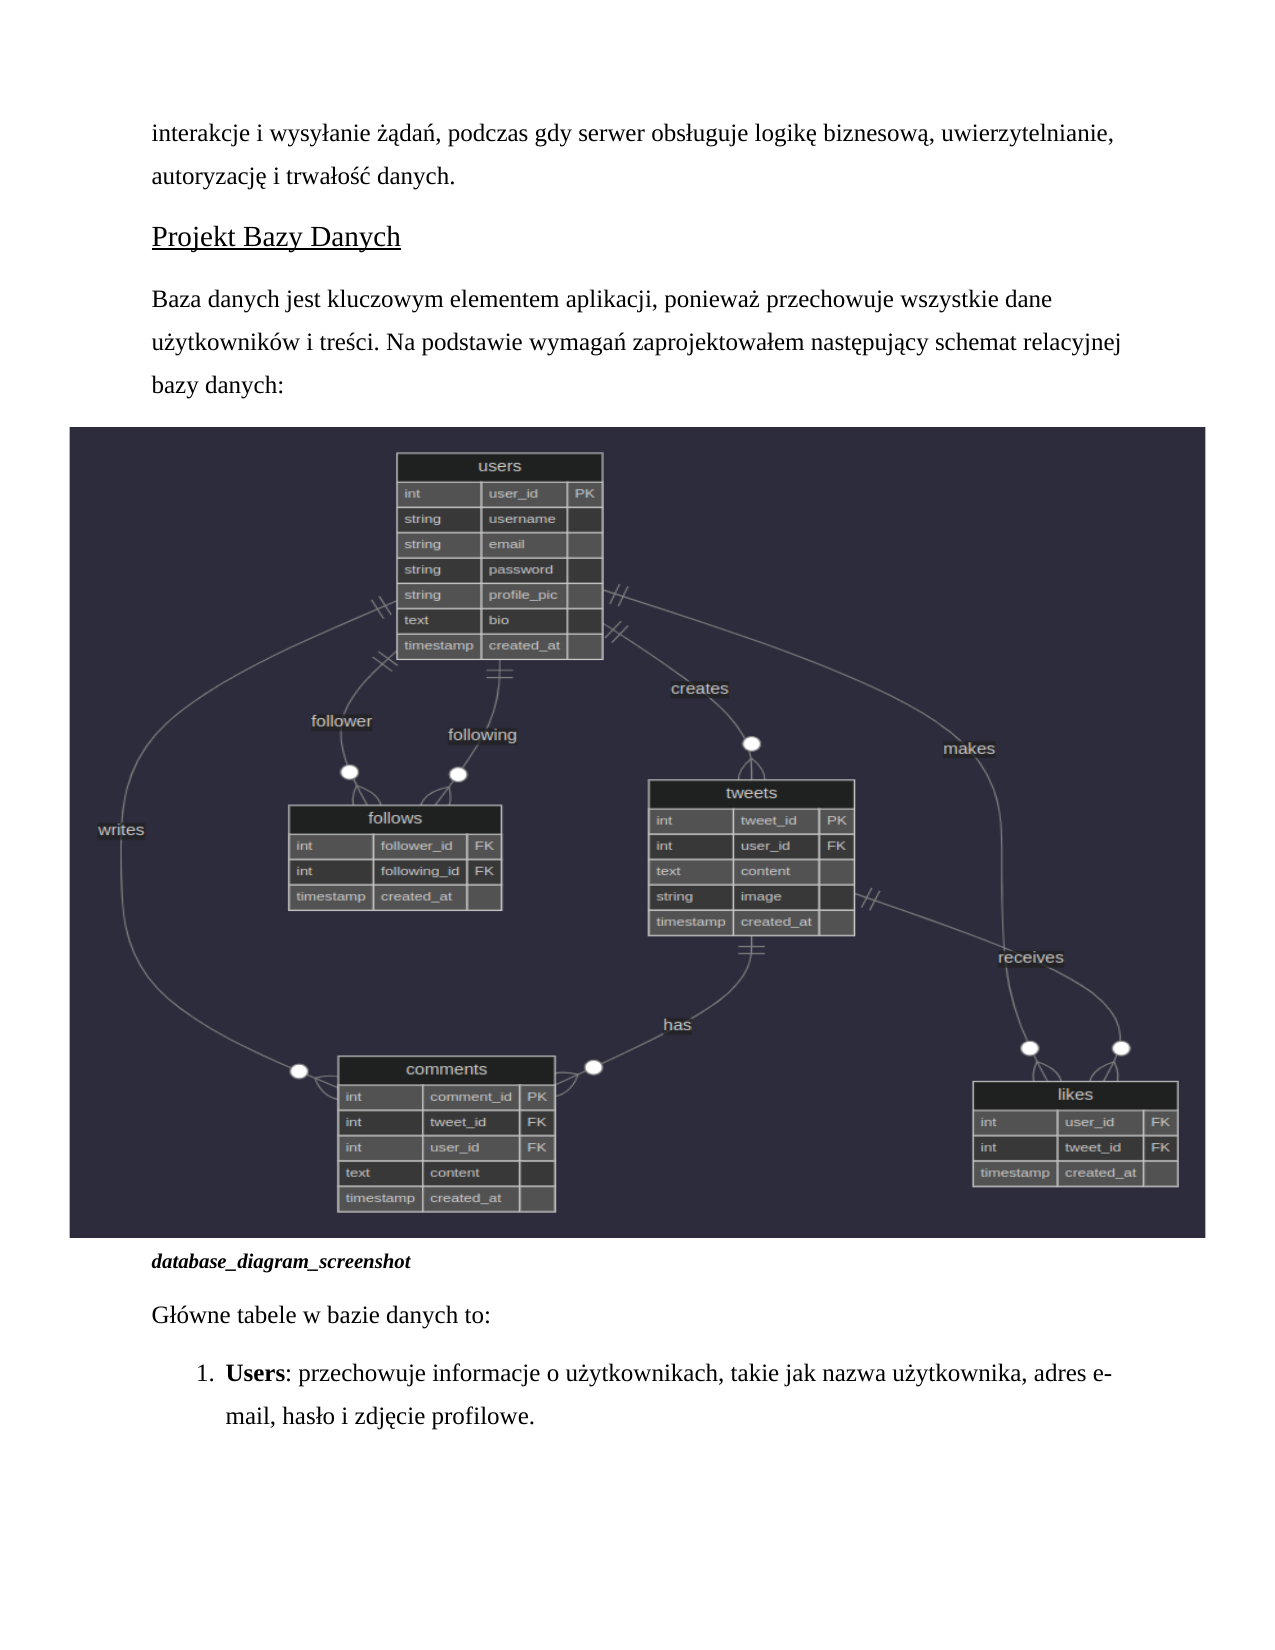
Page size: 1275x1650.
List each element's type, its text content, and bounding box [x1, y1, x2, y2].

text database_diagram_screenshot [151, 1238, 1123, 1273]
picture [69, 427, 1206, 1238]
list Users: przechowuje informacje o użytkownikach, takie jak nazwa użytkownika, adres e-mail, hasło i zdjęcie profilowe. [196, 1358, 1123, 1429]
text Projekt Bazy Danych [151, 219, 1123, 252]
text interakcje i wysyłanie żądań, podczas gdy serwer obsługuje logikę biznesową, uwierzytelnianie, autoryzację i trwałość danych. [151, 118, 1123, 190]
text Baza danych jest kluczowym elementem aplikacji, ponieważ przechowuje wszystkie dane użytkowników i treści. Na podstawie wymagań zaprojektowałem następujący schemat relacyjnej bazy danych: [151, 284, 1123, 399]
text Główne tabele w bazie danych to: [151, 1300, 1123, 1329]
